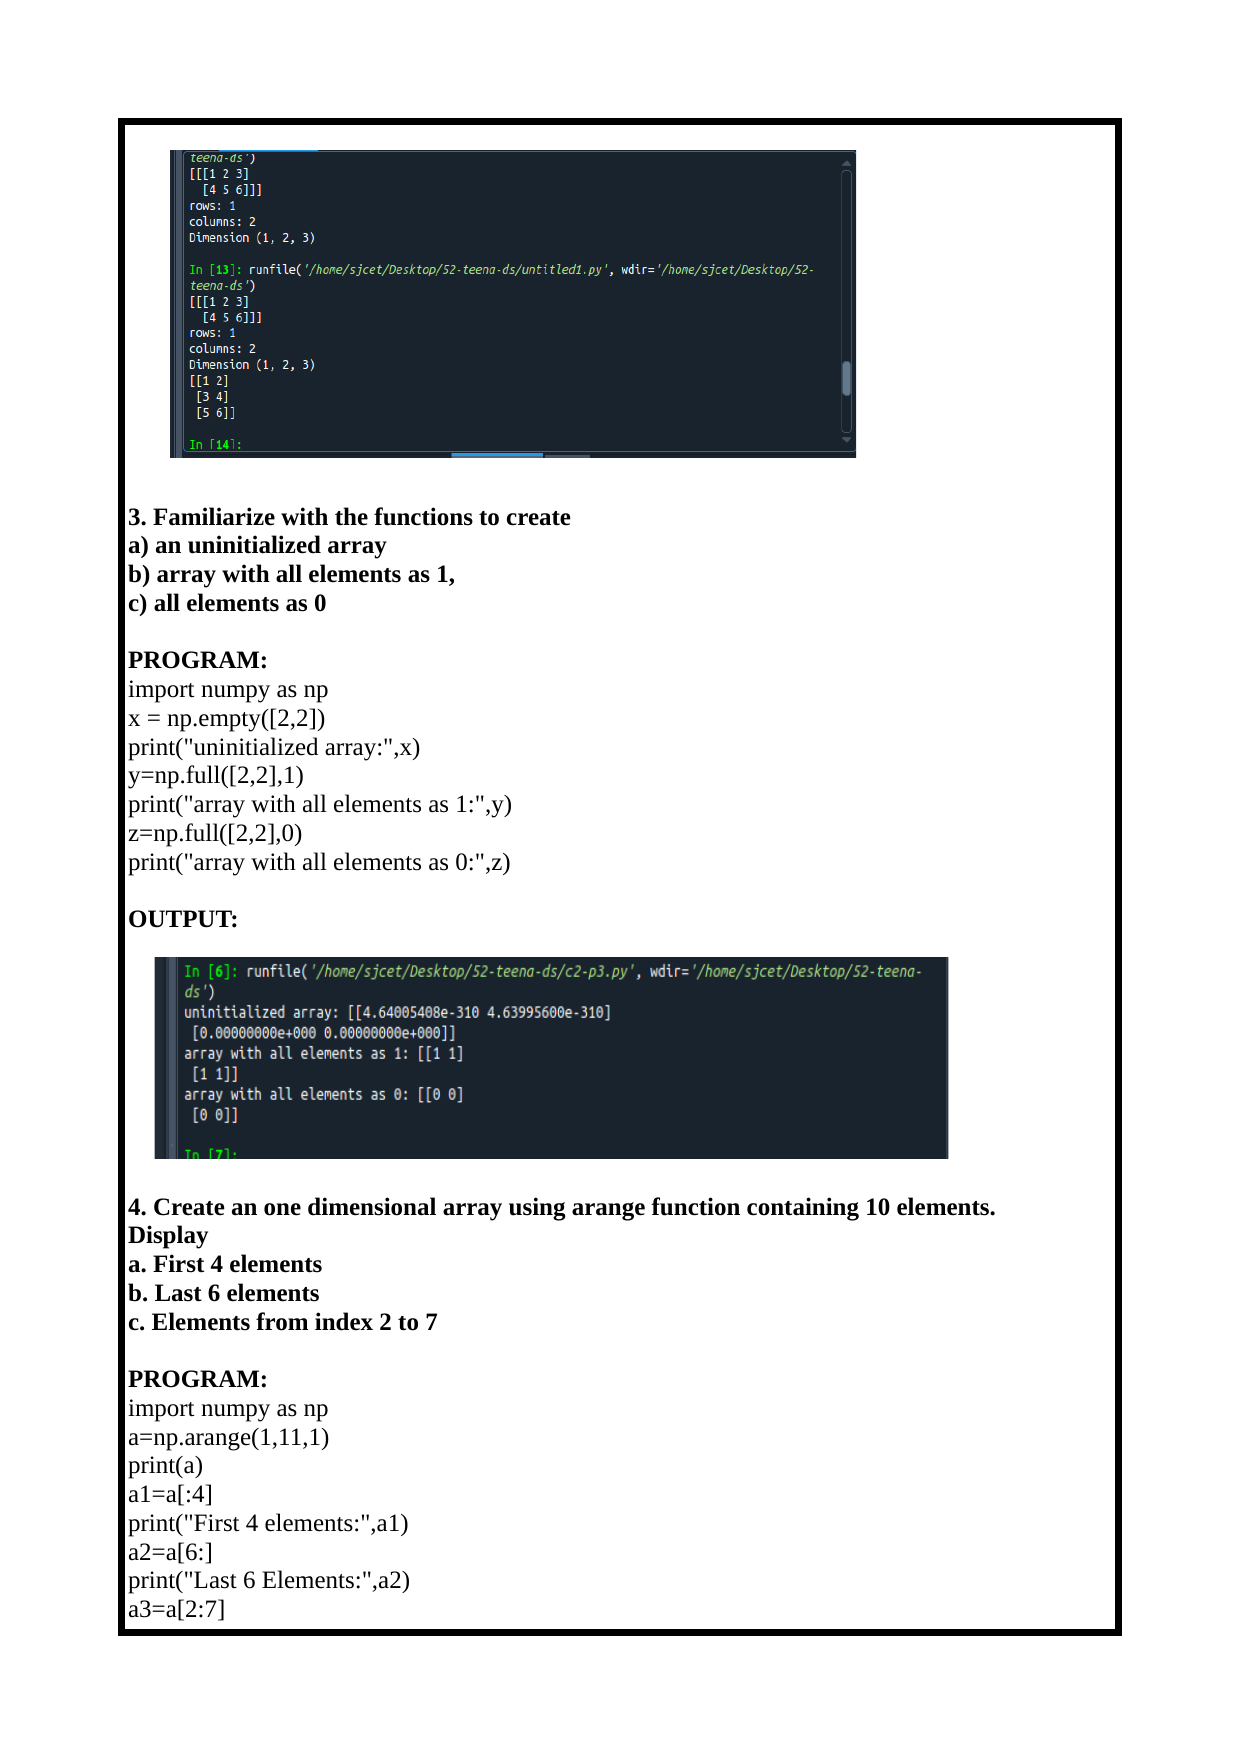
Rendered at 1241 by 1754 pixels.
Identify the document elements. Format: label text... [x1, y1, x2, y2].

text 4. Create an one dimensional array using arange function containing 10 elements. [128, 1192, 1112, 1220]
text print(a) [128, 1450, 1112, 1479]
text b. Last 6 elements [128, 1278, 1112, 1307]
text z=np.full([2,2],0) [128, 818, 1112, 847]
text print("Last 6 Elements:",a2) [128, 1565, 1112, 1594]
text print("array with all elements as 1:",y) [128, 789, 1112, 818]
text OUTPUT: [128, 904, 1112, 933]
text a2=a[6:] [128, 1537, 1112, 1565]
text a3=a[2:7] [128, 1594, 1112, 1623]
text PROGRAM: [128, 1364, 1112, 1393]
text print("First 4 elements:",a1) [128, 1508, 1112, 1537]
text x = np.empty([2,2]) [128, 703, 1112, 732]
text Display [128, 1220, 1112, 1249]
text y=np.full([2,2],1) [128, 760, 1112, 789]
text print("uninitialized array:",x) [128, 732, 1112, 760]
text a1=a[:4] [128, 1479, 1112, 1508]
text a) an uninitialized array [128, 530, 1112, 559]
text a. First 4 elements [128, 1249, 1112, 1278]
text print("array with all elements as 0:",z) [128, 847, 1112, 875]
text a=np.arange(1,11,1) [128, 1422, 1112, 1450]
text c. Elements from index 2 to 7 [128, 1307, 1112, 1335]
text import numpy as np [128, 1393, 1112, 1422]
picture [910, 957, 949, 1159]
text b) array with all elements as 1, [128, 559, 1112, 588]
text import numpy as np [128, 674, 1112, 703]
text 3. Familiarize with the functions to create [128, 502, 1112, 530]
text c) all elements as 0 [128, 588, 1112, 617]
text PROGRAM: [128, 645, 1112, 674]
